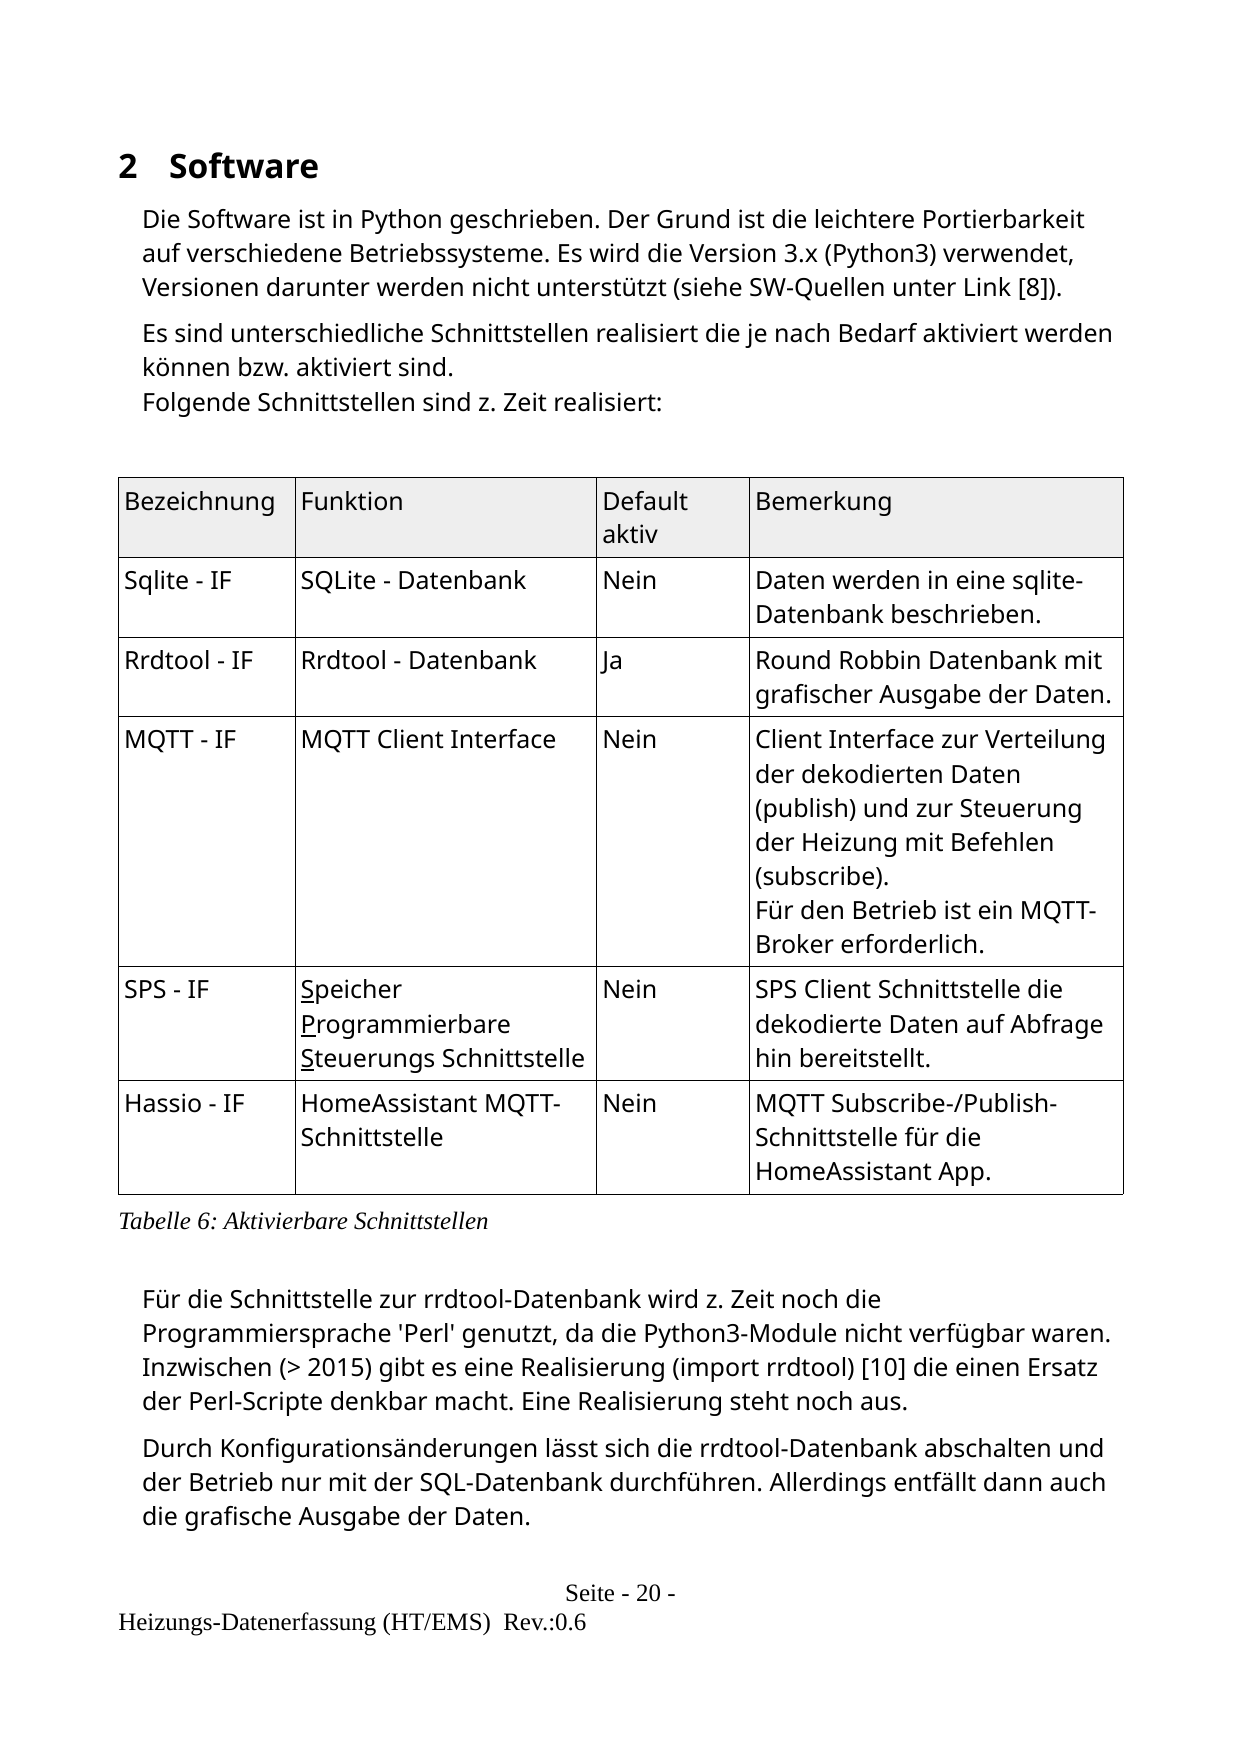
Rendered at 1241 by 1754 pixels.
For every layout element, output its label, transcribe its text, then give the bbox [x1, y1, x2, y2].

table_cell SQLite - Datenbank [296, 558, 596, 637]
table_header Bezeichnung [119, 478, 295, 557]
table_header Funktion [296, 478, 596, 557]
table_cell Nein [597, 1081, 749, 1194]
text Für die Schnittstelle zur rrdtool-Datenbank wird z. Zeit noch die Programmiersprache 'Perl' genutzt, da die Python3-Module nicht verfügbar waren. Inzwischen (> 2015) gibt es eine Realisierung (import rrdtool) [10] die einen Ersatz der Perl-Scripte denkbar macht. Eine Realisierung steht noch aus. [142, 1248, 1122, 1418]
text Durch Konfigurationsänderungen lässt sich die rrdtool-Datenbank abschalten und der Betrieb nur mit der SQL-Datenbank durchführen. Allerdings entfällt dann auch die grafische Ausgabe der Daten. [142, 1431, 1122, 1533]
table_cell MQTT Subscribe-/Publish-Schnittstelle für die HomeAssistant App. [750, 1081, 1123, 1194]
table_cell Daten werden in eine sqlite-Datenbank beschrieben. [750, 558, 1123, 637]
subtitle Software [118, 143, 1122, 189]
table_cell MQTT Client Interface [296, 717, 596, 966]
text Die Software ist in Python geschrieben. Der Grund ist die leichtere Portierbarkeit auf verschiedene Betriebssysteme. Es wird die Version 3.x (Python3) verwendet, Versionen darunter werden nicht unterstützt (siehe SW-Quellen unter Link [8]). [142, 201, 1122, 303]
text Es sind unterschiedliche Schnittstellen realisiert die je nach Bedarf aktiviert werden können bzw. aktiviert sind. Folgende Schnittstellen sind z. Zeit realisiert: [142, 316, 1122, 418]
table_cell Speicher Programmierbare Steuerungs Schnittstelle [296, 967, 596, 1080]
table_cell Hassio - IF [119, 1081, 295, 1194]
table_cell Client Interface zur Verteilung der dekodierten Daten (publish) und zur Steuerung der Heizung mit Befehlen (subscribe). Für den Betrieb ist ein MQTT-Broker erforderlich. [750, 717, 1123, 966]
table_cell Nein [597, 558, 749, 637]
table_cell HomeAssistant MQTT-Schnittstelle [296, 1081, 596, 1194]
table_cell Nein [597, 717, 749, 966]
table_cell Rrdtool - IF [119, 638, 295, 716]
table_cell Sqlite - IF [119, 558, 295, 637]
table_header Bemerkung [750, 478, 1123, 557]
table_cell SPS Client Schnittstelle die dekodierte Daten auf Abfrage hin bereitstellt. [750, 967, 1123, 1080]
table_cell Ja [597, 638, 749, 716]
table_cell Nein [597, 967, 749, 1080]
table_header Default aktiv [597, 478, 749, 557]
table_cell Rrdtool - Datenbank [296, 638, 596, 716]
table_cell SPS - IF [119, 967, 295, 1080]
text Tabelle 6: Aktivierbare Schnittstellen [118, 1206, 1122, 1235]
table_cell Round Robbin Datenbank mit grafischer Ausgabe der Daten. [750, 638, 1123, 716]
table_cell MQTT - IF [119, 717, 295, 966]
